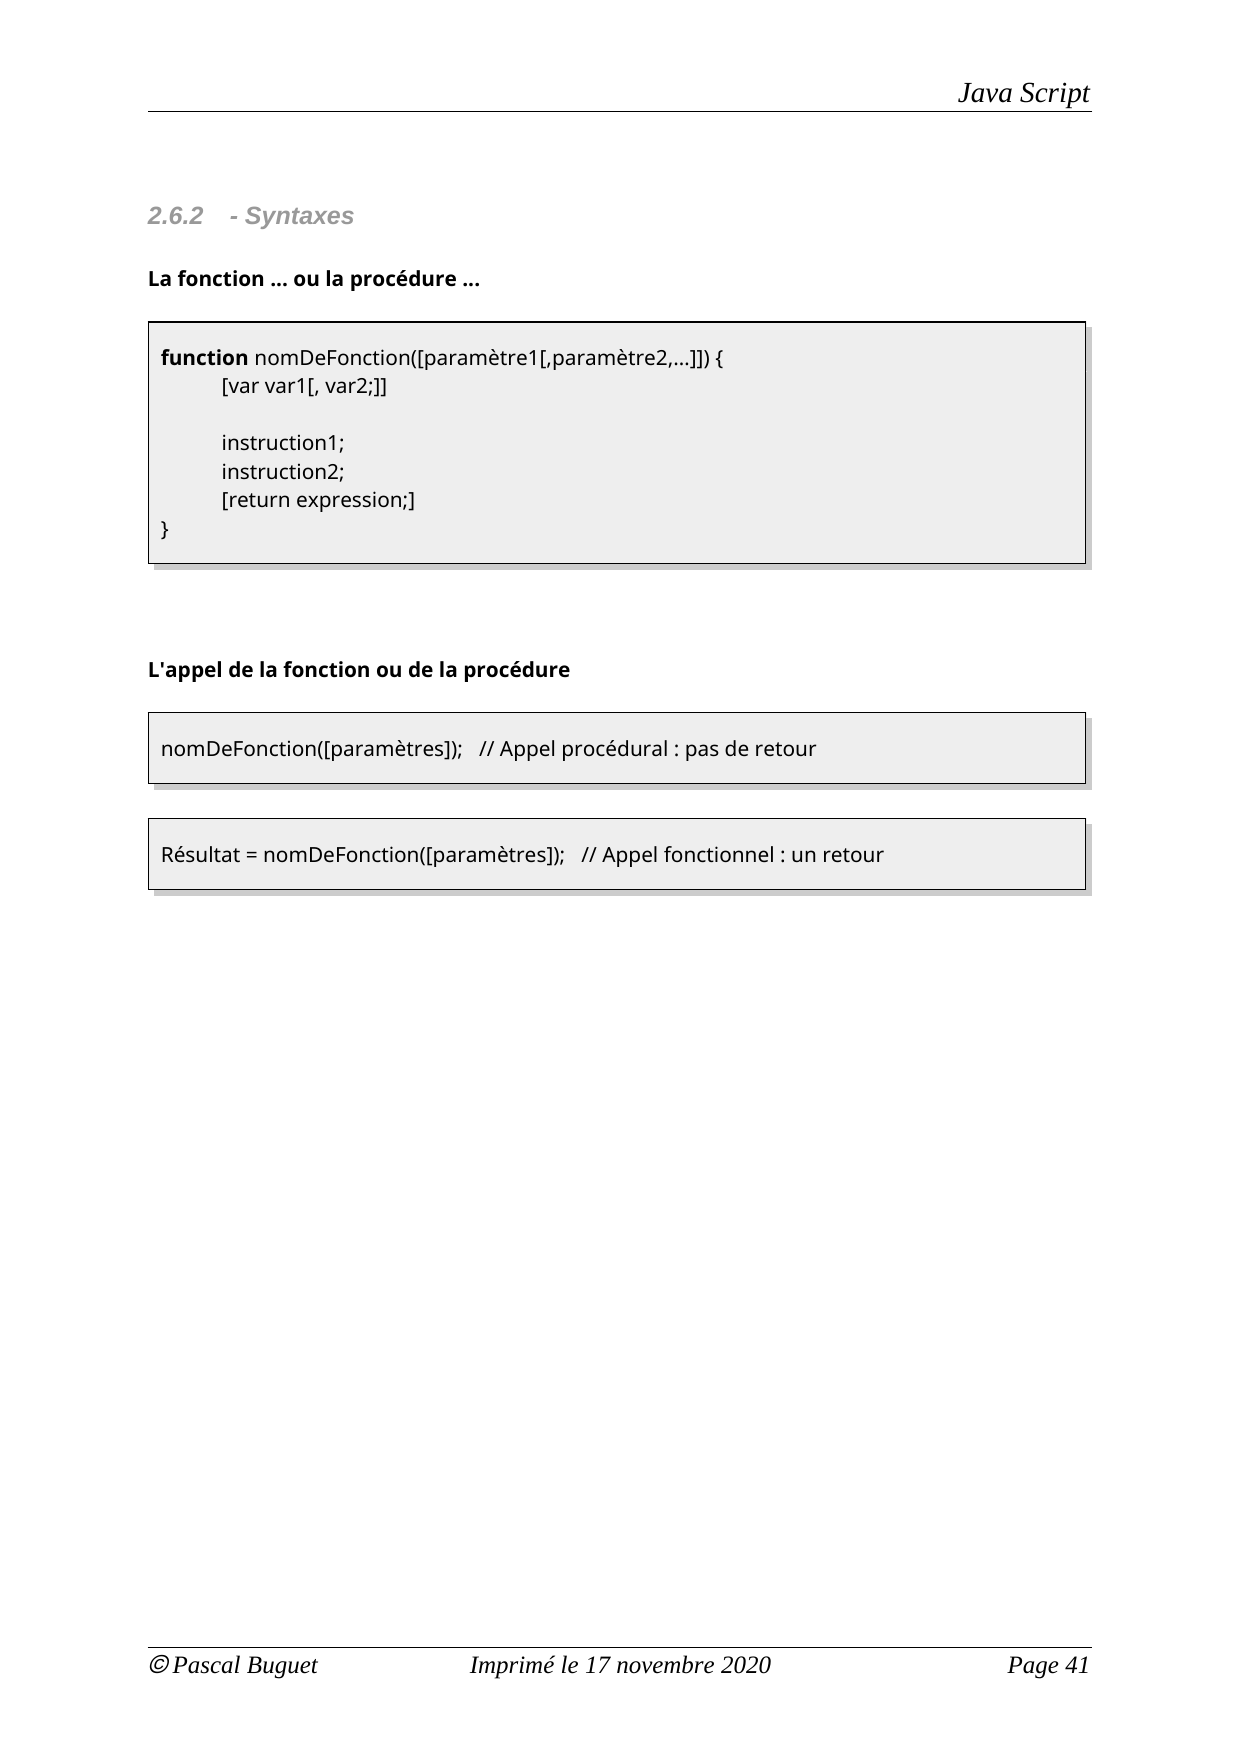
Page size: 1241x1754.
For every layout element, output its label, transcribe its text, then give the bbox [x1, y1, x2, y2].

text L'appel de la fonction ou de la procédure [148, 655, 1092, 683]
text Résultat = nomDeFonction([paramètres]); // Appel fonctionnel : un retour [149, 819, 1085, 889]
text [return expression;] [149, 464, 1085, 492]
text nomDeFonction([paramètres]); // Appel procédural : pas de retour [149, 713, 1085, 783]
text } [149, 492, 1085, 563]
text instruction1; [149, 407, 1085, 435]
text La fonction ... ou la procédure ... [148, 264, 1092, 293]
subtitle - Syntaxes [148, 201, 1092, 230]
text instruction2; [149, 435, 1085, 464]
text function nomDeFonction([paramètre1[,paramètre2,…]]) { [149, 323, 1085, 350]
text [var var1[, var2;]] [149, 350, 1085, 378]
